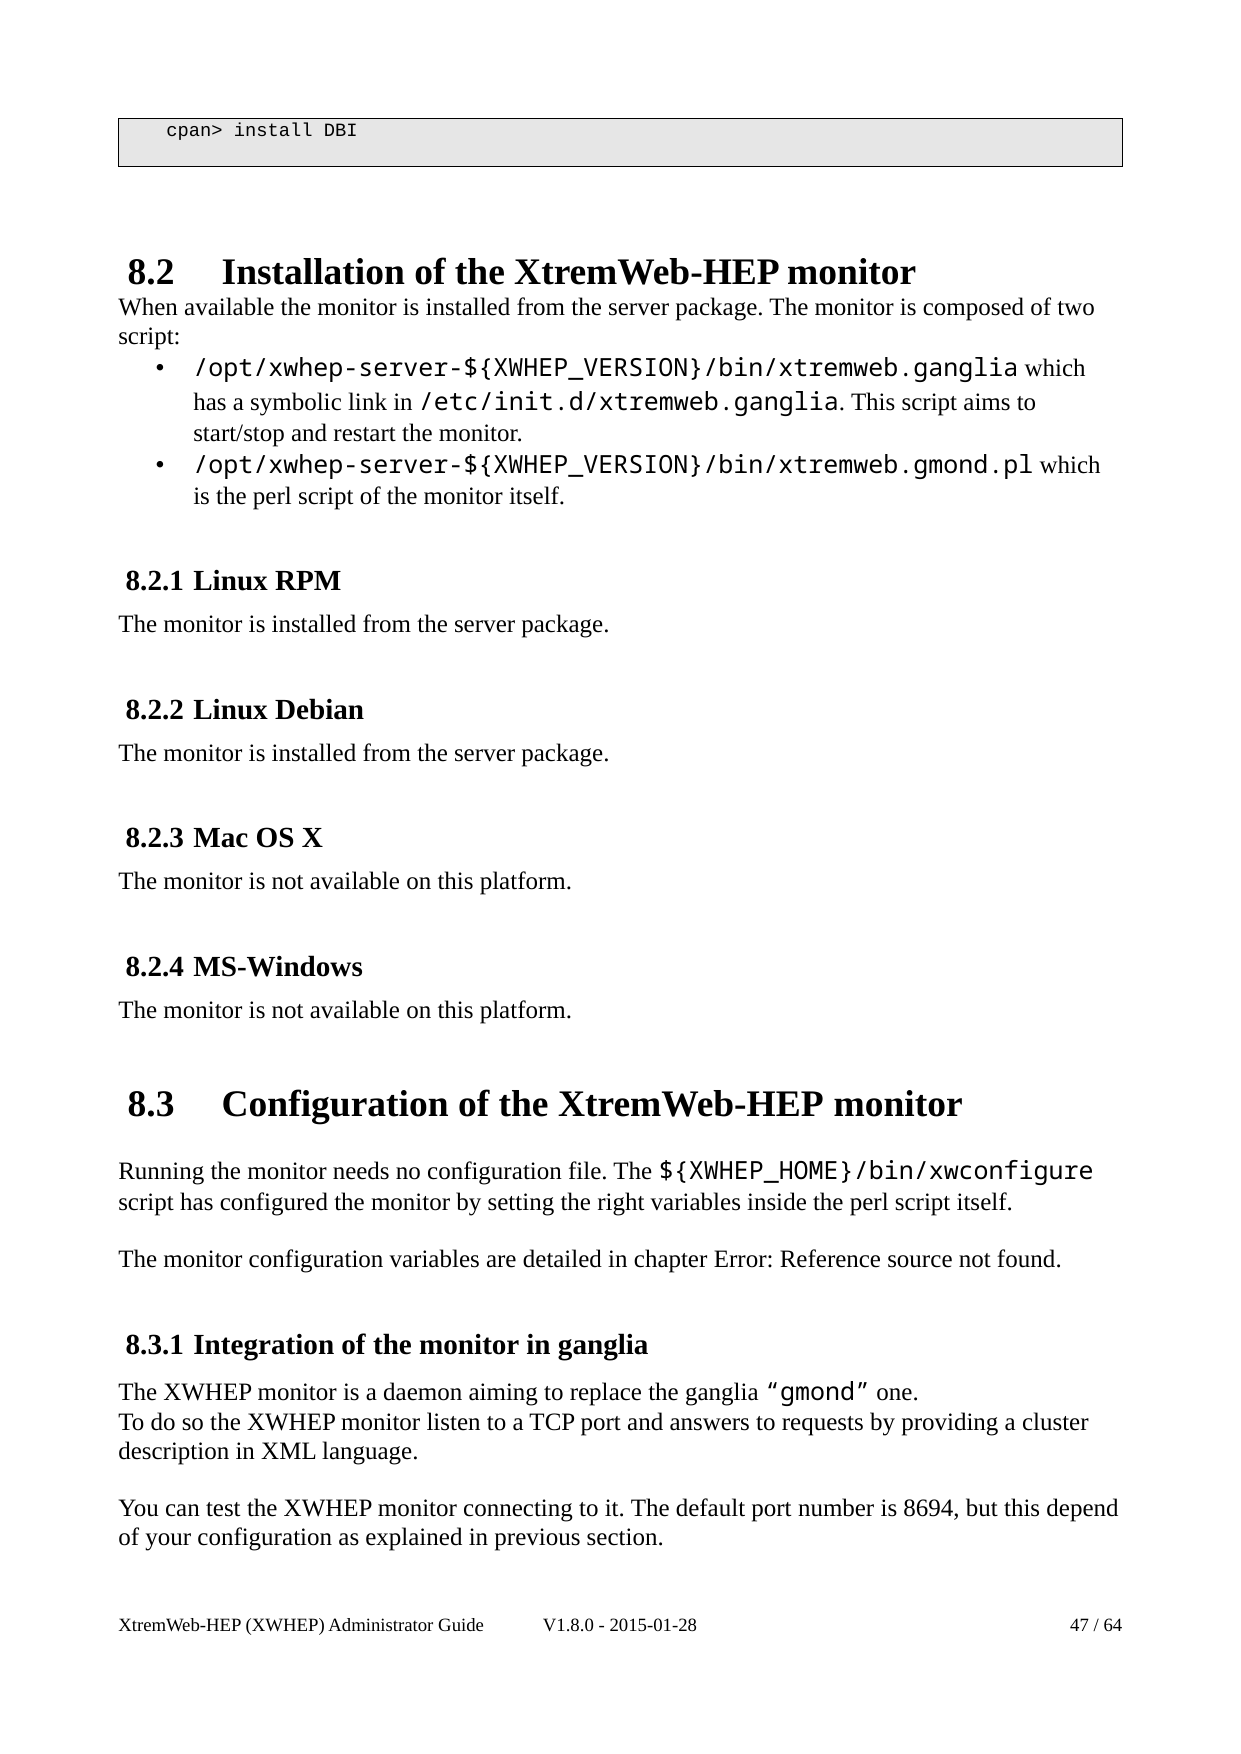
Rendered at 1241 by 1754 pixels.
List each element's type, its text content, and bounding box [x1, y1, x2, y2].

text The monitor is not available on this platform. [118, 866, 1122, 895]
text The XWHEP monitor is a daemon aiming to replace the ganglia “gmond” one. [118, 1373, 1122, 1407]
list /opt/xwhep-server-${XWHEP_VERSION}/bin/xtremweb.gmond.pl which is the perl script of the monitor itself. [156, 447, 1122, 509]
text The monitor configuration variables are detailed in chapter Error: Reference source not found. [118, 1244, 1122, 1273]
text cpan> install DBI [119, 119, 1122, 139]
text The monitor is installed from the server package. [118, 738, 1122, 767]
subtitle Configuration of the XtremWeb-HEP monitor [118, 1081, 1122, 1124]
subtitle Integration of the monitor in ganglia [118, 1327, 1122, 1361]
subtitle MS-Windows [118, 949, 1122, 982]
text Running the monitor needs no configuration file. The ${XWHEP_HOME}/bin/xwconfigure script has configured the monitor by setting the right variables inside the perl script itself. [118, 1153, 1122, 1216]
text When available the monitor is installed from the server package. The monitor is composed of two script: [118, 292, 1122, 350]
text The monitor is not available on this platform. [118, 995, 1122, 1024]
subtitle Installation of the XtremWeb-HEP monitor [118, 249, 1122, 292]
text To do so the XWHEP monitor listen to a TCP port and answers to requests by providing a cluster description in XML language. [118, 1407, 1122, 1465]
subtitle Linux Debian [118, 692, 1122, 725]
text You can test the XWHEP monitor connecting to it. The default port number is 8694, but this depend of your configuration as explained in previous section. [118, 1493, 1122, 1551]
subtitle Linux RPM [118, 563, 1122, 597]
list /opt/xwhep-server-${XWHEP_VERSION}/bin/xtremweb.ganglia which has a symbolic link in /etc/init.d/xtremweb.ganglia. This script aims to start/stop and restart the monitor. [156, 350, 1122, 447]
subtitle Mac OS X [118, 820, 1122, 854]
text The monitor is installed from the server package. [118, 609, 1122, 638]
